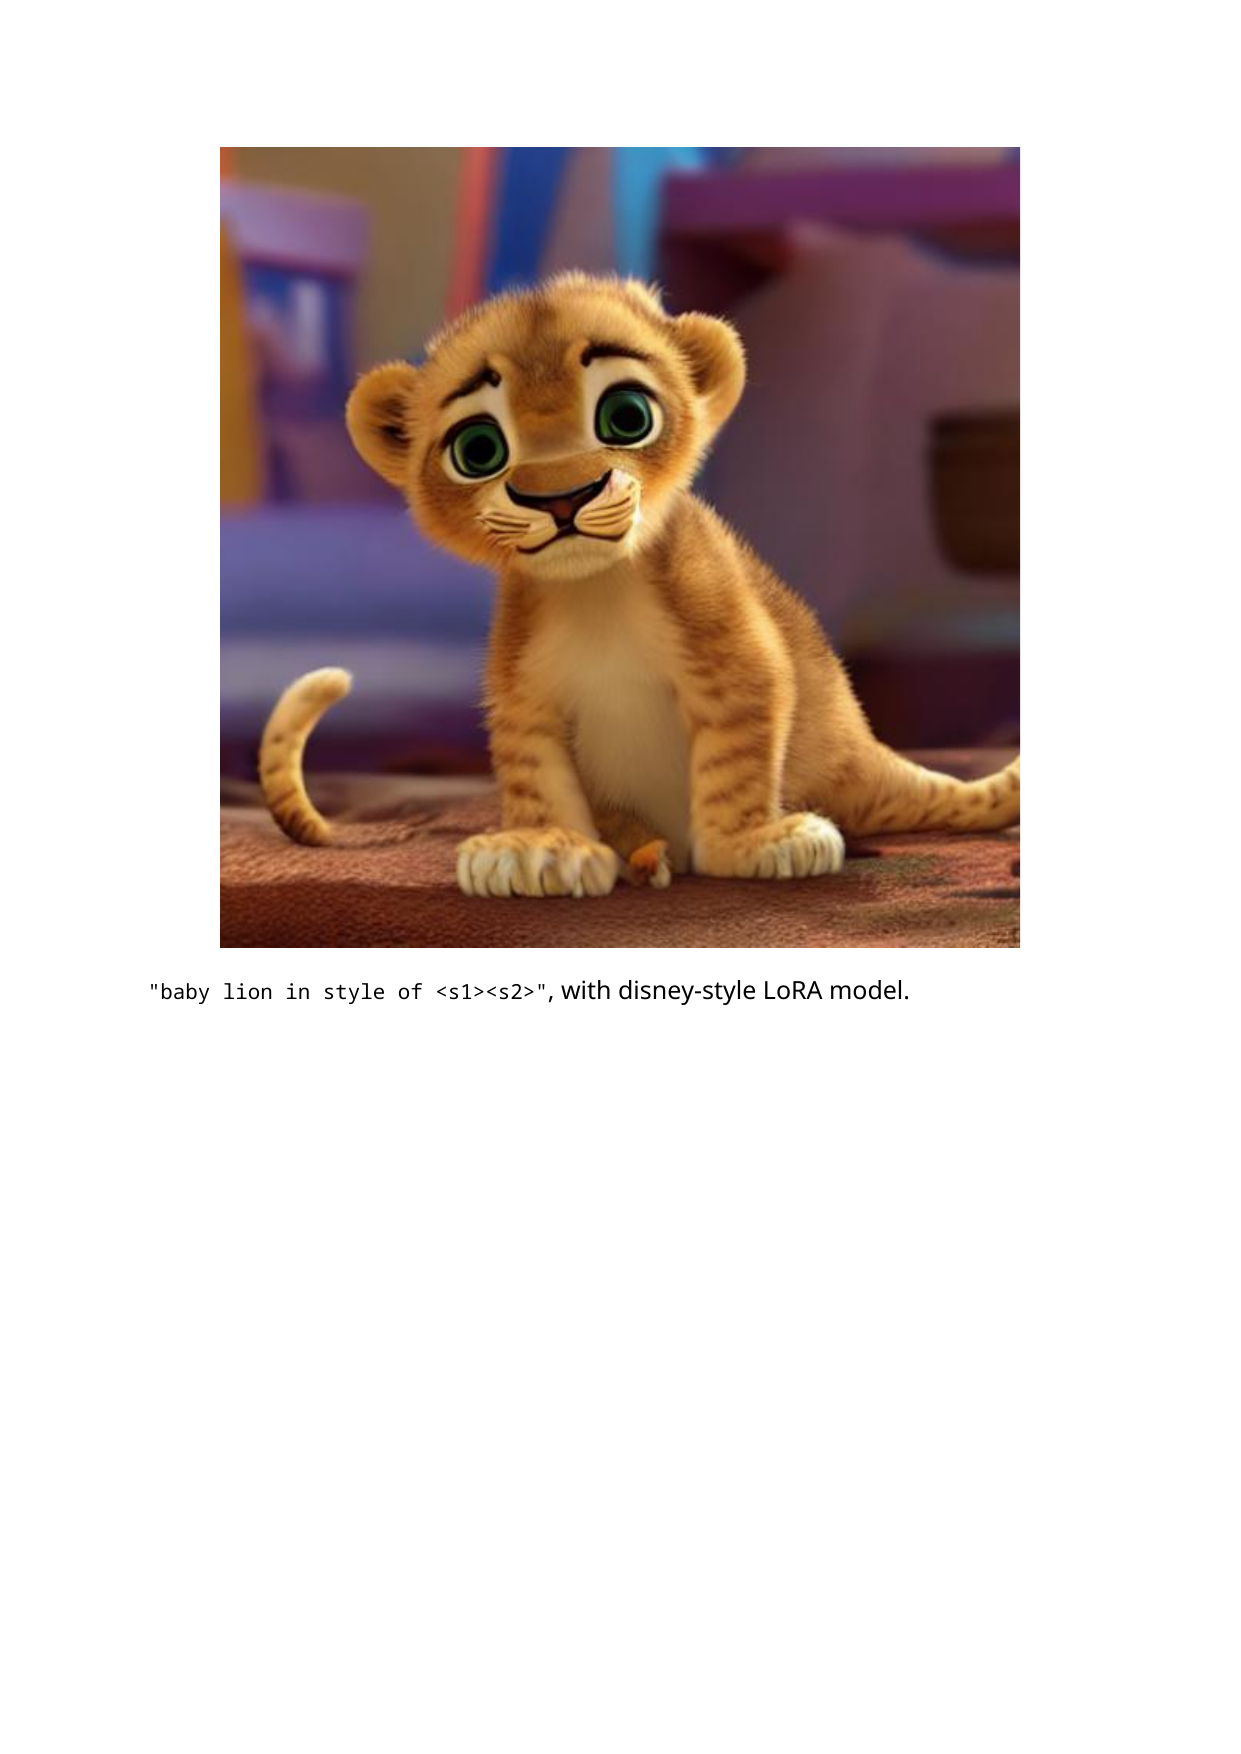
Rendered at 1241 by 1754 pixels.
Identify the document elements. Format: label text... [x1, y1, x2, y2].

text "baby lion in style of <s1><s2>", with disney-style LoRA model. [148, 973, 1093, 1007]
